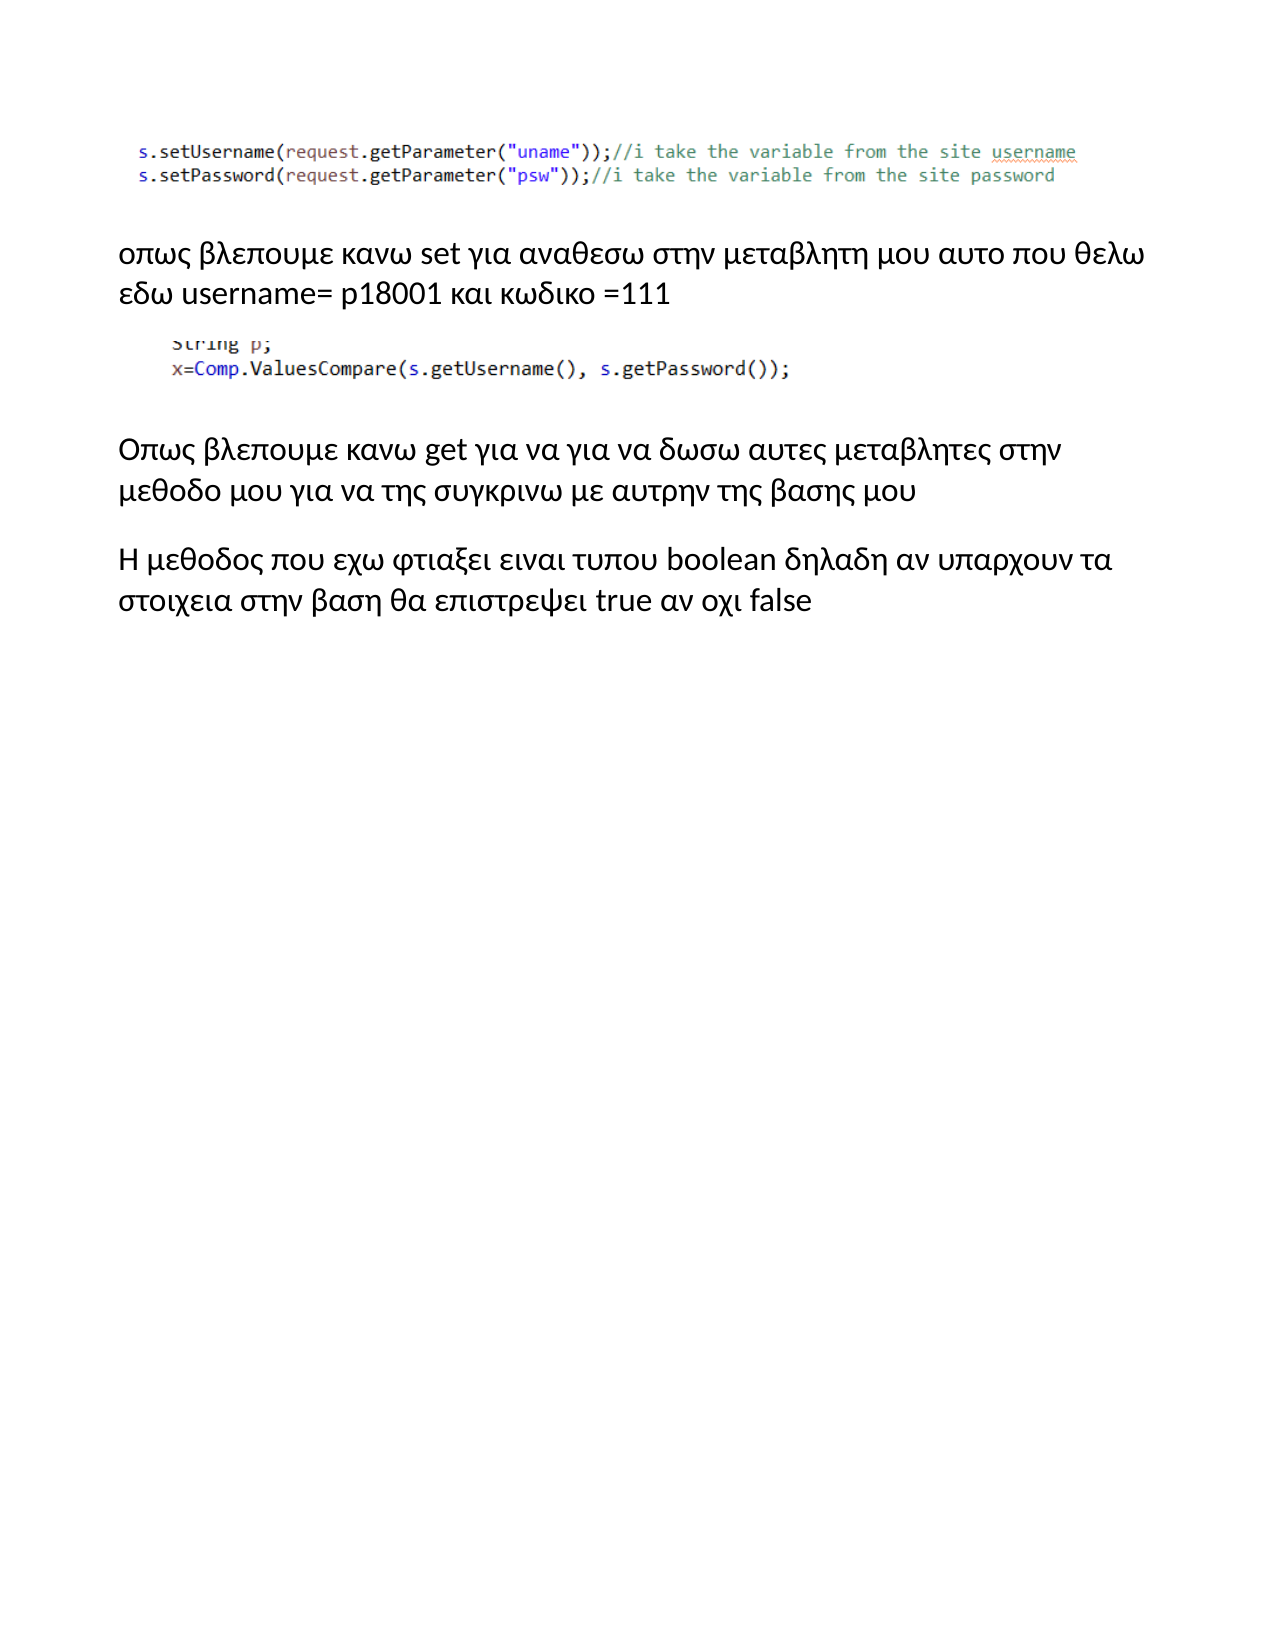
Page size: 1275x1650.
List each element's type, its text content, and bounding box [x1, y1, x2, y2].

picture [118, 118, 1157, 232]
text Η μεθοδος που εχω φτιαξει ειναι τυπου boolean δηλαδη αν υπαρχουν τα στοιχεια στην βαση θα επιστρεψει true αν οχι false [118, 538, 1157, 620]
text εδω username= p18001 και κωδικο =111 [118, 272, 1157, 313]
text Οπως βλεπουμε κανω get για να για να δωσω αυτες μεταβλητες στην μεθοδο μου για να της συγκρινω με αυτρην της βασης μου [118, 428, 1157, 509]
picture [118, 341, 815, 407]
text οπως βλεπουμε κανω set για αναθεσω στην μεταβλητη μου αυτο που θελω [118, 232, 1157, 272]
